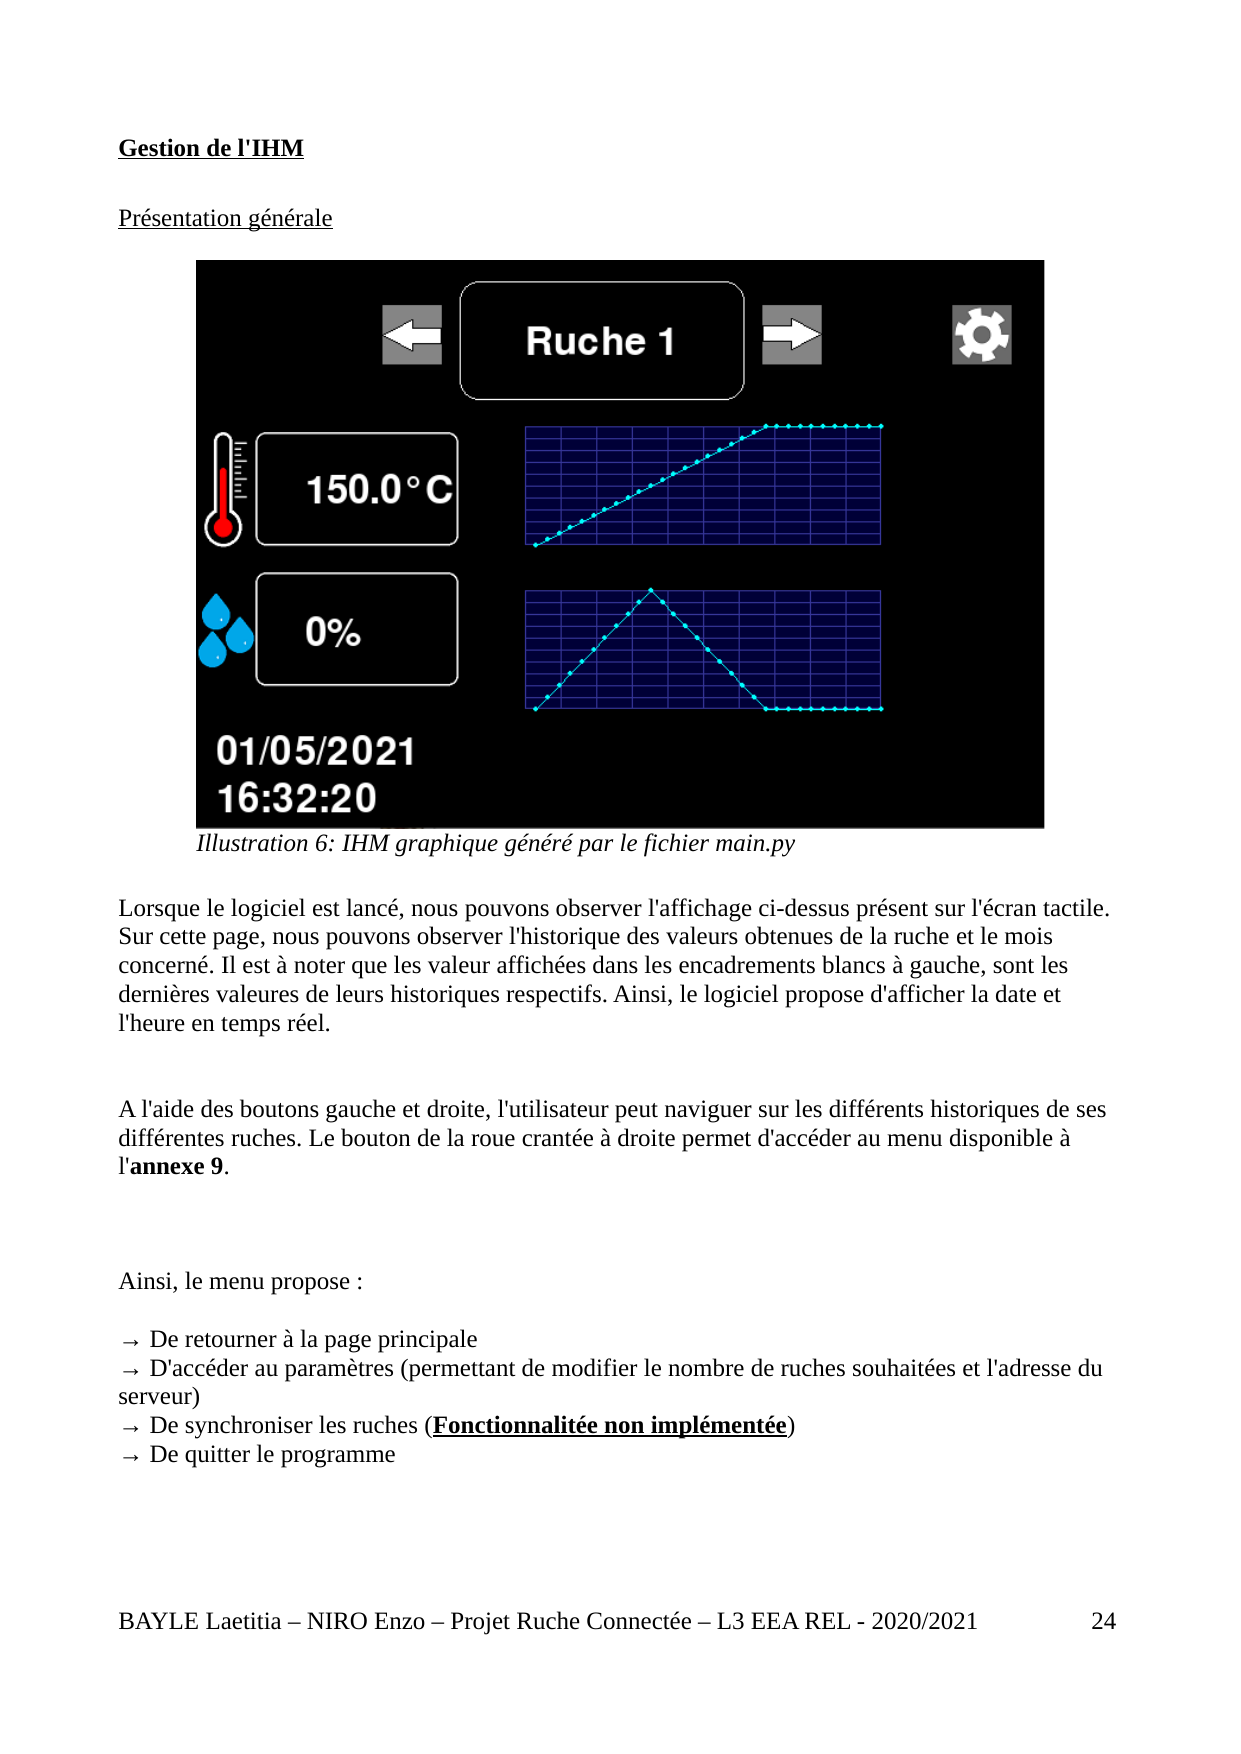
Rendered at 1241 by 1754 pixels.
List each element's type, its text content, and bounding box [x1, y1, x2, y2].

text A l'aide des boutons gauche et droite, l'utilisateur peut naviguer sur les différents historiques de ses différentes ruches. Le bouton de la roue crantée à droite permet d'accéder au menu disponible à l'annexe 9. [118, 1094, 1122, 1180]
text Sur cette page, nous pouvons observer l'historique des valeurs obtenues de la ruche et le mois concerné. Il est à noter que les valeur affichées dans les encadrements blancs à gauche, sont les dernières valeures de leurs historiques respectifs. Ainsi, le logiciel propose d'afficher la date et l'heure en temps réel. [118, 921, 1122, 1036]
text → D'accéder au paramètres (permettant de modifier le nombre de ruches souhaitées et l'adresse du serveur) [118, 1353, 1122, 1410]
text → De quitter le programme [118, 1439, 1122, 1468]
subtitle Gestion de l'IHM [118, 133, 1122, 161]
text Présentation générale [118, 203, 1122, 231]
text Illustration 6: IHM graphique généré par le fichier main.py [196, 829, 1044, 857]
text Ainsi, le menu propose : [118, 1266, 1122, 1295]
text → De synchroniser les ruches (Fonctionnalitée non implémentée) [118, 1410, 1122, 1439]
picture [196, 260, 1045, 829]
text Lorsque le logiciel est lancé, nous pouvons observer l'affichage ci-dessus présent sur l'écran tactile. [118, 893, 1122, 921]
text → De retourner à la page principale [118, 1324, 1122, 1353]
